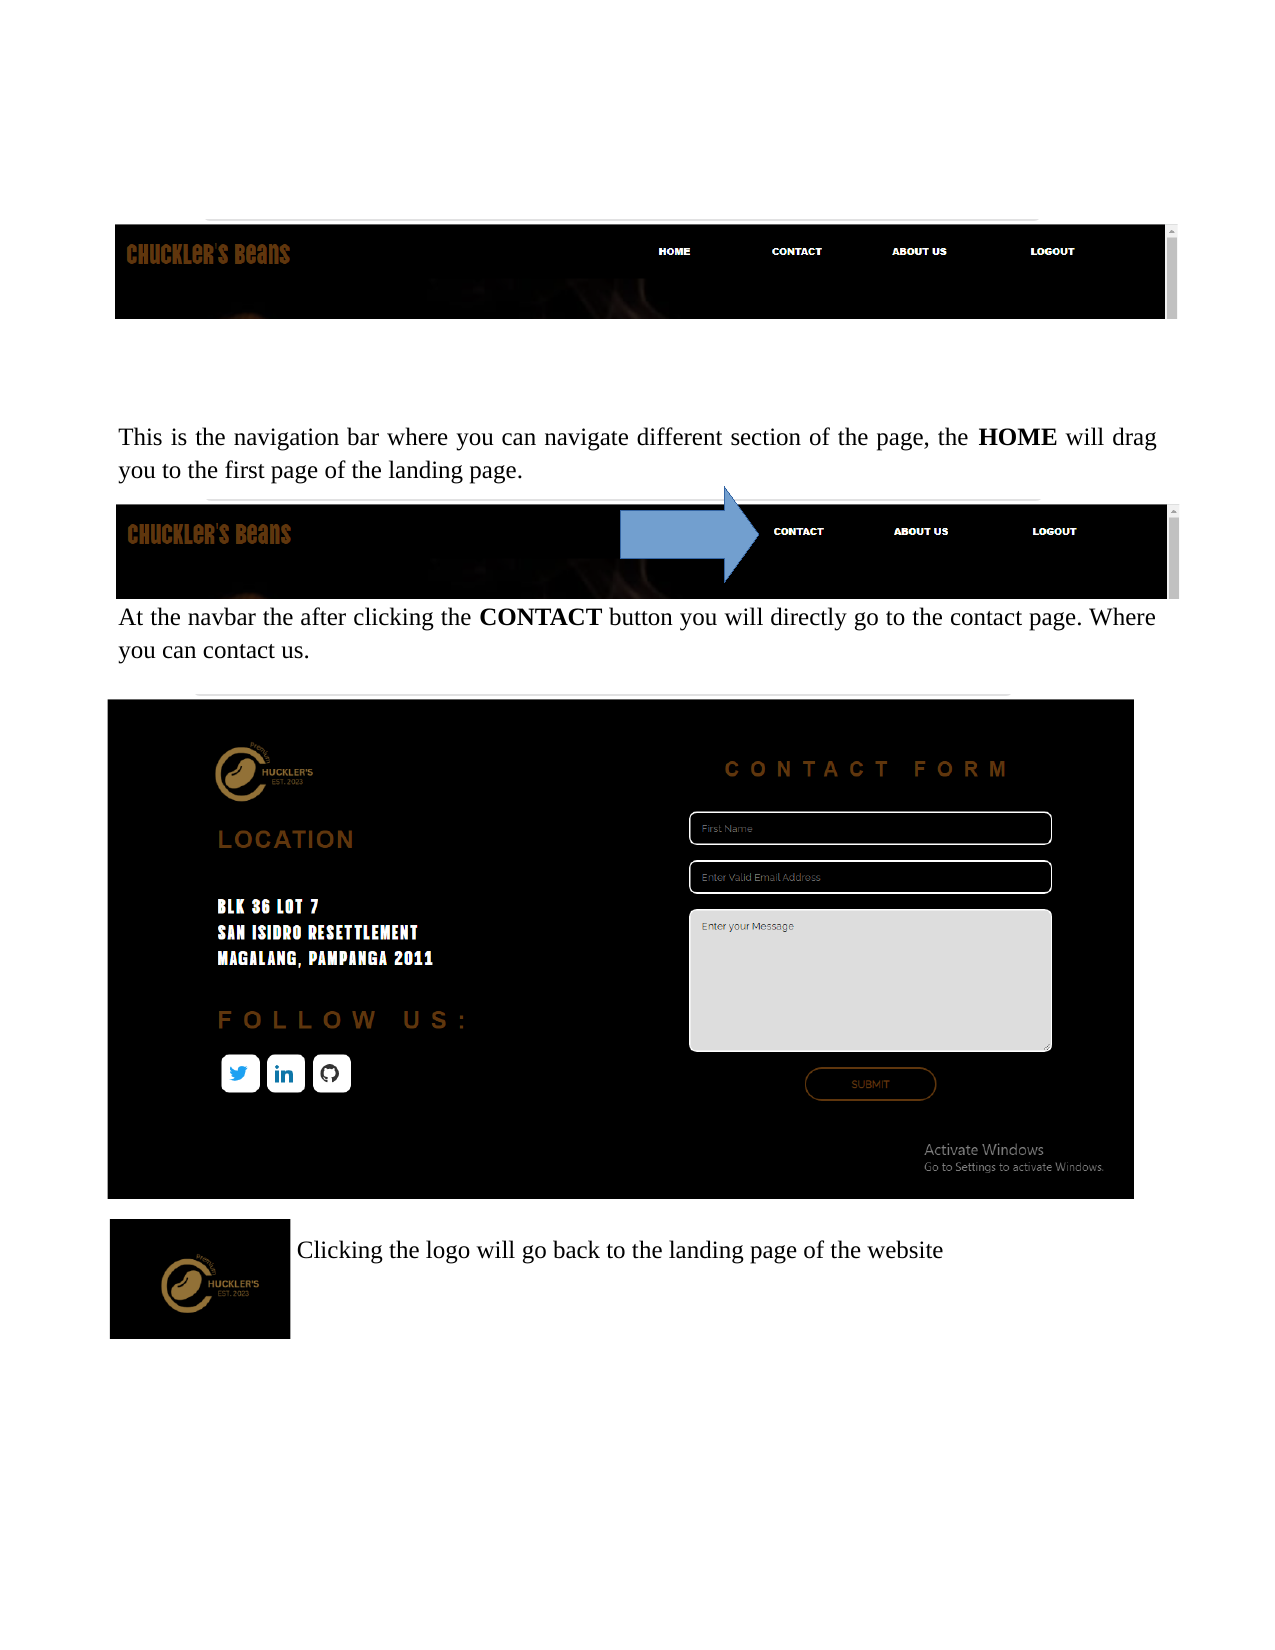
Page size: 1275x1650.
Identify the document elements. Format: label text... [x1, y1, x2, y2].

text At the navbar the after clicking the CONTACT button you will directly go to the contact page. Where you can contact us. [118, 488, 1157, 664]
picture [156, 219, 1178, 270]
picture [109, 1219, 132, 1319]
picture [735, 499, 1180, 550]
picture [158, 499, 724, 550]
text Clicking the logo will go back to the landing page of the website [132, 1235, 1157, 1264]
picture [107, 694, 1134, 1199]
text This is the navigation bar where you can navigate different section of the page, the HOME will drag you to the first page of the landing page. [118, 422, 1157, 483]
